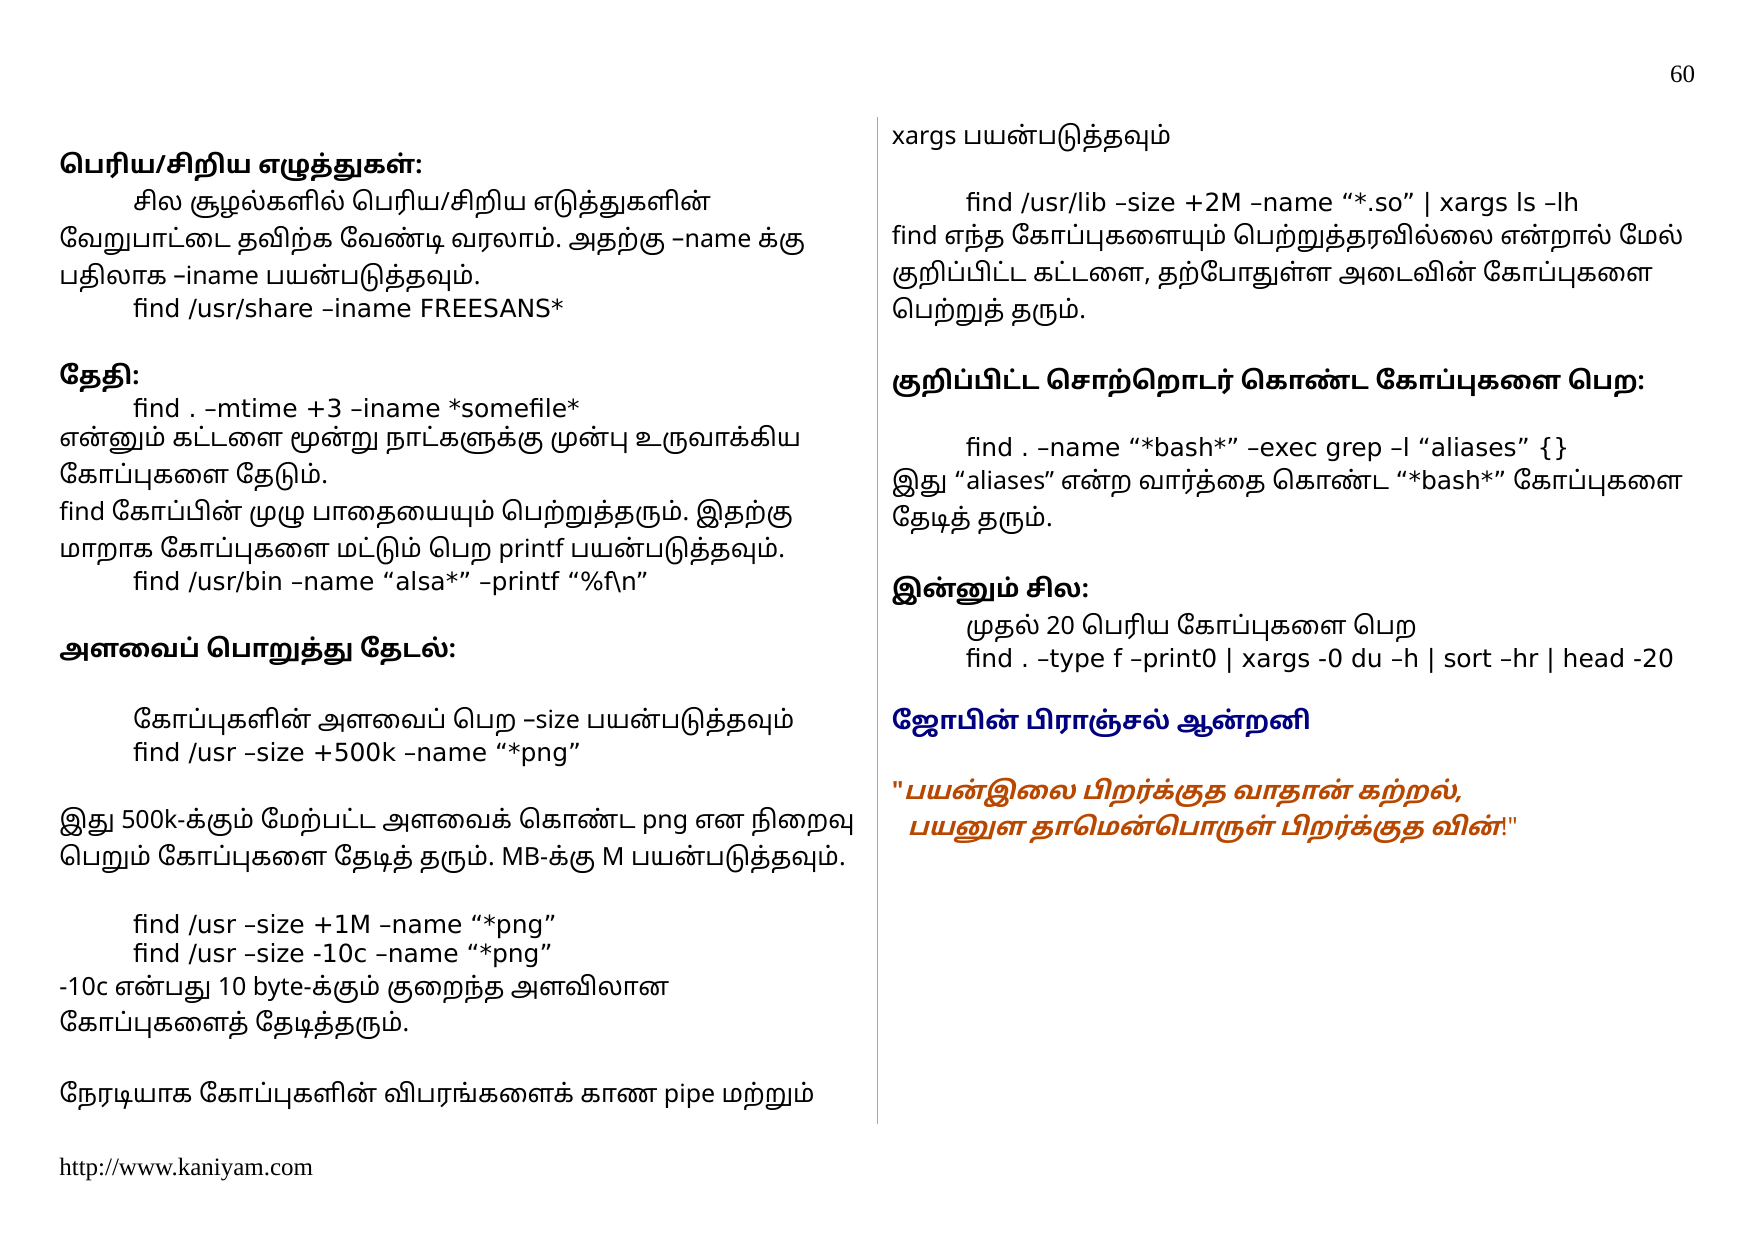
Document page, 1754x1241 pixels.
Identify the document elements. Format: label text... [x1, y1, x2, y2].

subtitle "பயன்இலை பிறர்க்குத வாதான் கற்றல், [892, 773, 1695, 809]
subtitle பயனுள தாமென்பொருள் பிறர்க்குத வின்!" [892, 809, 1695, 846]
text முதல் 20 பெரிய கோப்புகளை பெற [892, 608, 1695, 645]
text -10c என்பது 10 byte-க்கும் குறைந்த அளவிலான கோப்புகளைத் தேடித்தரும். [59, 968, 862, 1042]
text இன்னும் சில: [892, 571, 1695, 608]
text பெரிய/சிறிய எழுத்துகள்: [59, 146, 862, 183]
text இது “aliases” என்ற வார்த்தை கொண்ட “*bash*” கோப்புகளை தேடித் தரும். [892, 463, 1695, 537]
text find /usr –size +1M –name “*png” [59, 910, 862, 939]
text என்னும் கட்டளை மூன்று நாட்களுக்கு முன்பு உருவாக்கிய கோப்புகளை தேடும். [59, 424, 862, 493]
text find /usr/share –iname FREESANS* [59, 294, 862, 323]
text find கோப்பின் முழு பாதையையும் பெற்றுத்தரும். இதற்கு மாறாக கோப்புகளை மட்டும் பெற printf பயன்படுத்தவும். [59, 493, 862, 567]
text find . –type f –print0 | xargs -0 du –h | sort –hr | head -20 [892, 645, 1695, 674]
text நேரடியாக கோப்புகளின் விபரங்களைக் காண pipe மற்றும் [59, 1076, 862, 1113]
text find /usr/bin –name “alsa*” –printf “%f\n” [59, 567, 862, 596]
text find /usr –size -10c –name “*png” [59, 939, 862, 968]
text find . –name “*bash*” –exec grep –l “aliases” {} [892, 433, 1695, 463]
text இது 500k-க்கும் மேற்பட்ட அளவைக் கொண்ட png என நிறைவு பெறும் கோப்புகளை தேடித் தரும். MB-க்கு M பயன்படுத்தவும். [59, 802, 862, 876]
text find /usr –size +500k –name “*png” [59, 738, 862, 768]
text xargs பயன்படுத்தவும் [892, 117, 1695, 154]
text அளவைப் பொறுத்து தேடல்: [59, 631, 862, 667]
text find . –mtime +3 –iname *somefile* [59, 394, 862, 424]
text குறிப்பிட்ட சொற்றொடர் கொண்ட கோப்புகளை பெற: [892, 362, 1695, 399]
text find /usr/lib –size +2M –name “*.so” | xargs ls –lh [892, 188, 1695, 217]
text கோப்புகளின் அளவைப் பெற –size பயன்படுத்தவும் [59, 702, 862, 738]
text find எந்த கோப்புகளையும் பெற்றுத்தரவில்லை என்றால் மேல் குறிப்பிட்ட கட்டளை, தற்போதுள்ள அடைவின் கோப்புகளை பெற்றுத் தரும். [892, 217, 1695, 328]
subtitle ஜோபின் பிராஞ்சல் ஆன்றனி [892, 708, 1695, 739]
text தேதி: [59, 358, 862, 394]
text சில சூழல்களில் பெரிய/சிறிய எடுத்துகளின் வேறுபாட்டை தவிற்க வேண்டி வரலாம். அதற்கு –name க்கு பதிலாக –iname பயன்படுத்தவும். [59, 183, 862, 294]
